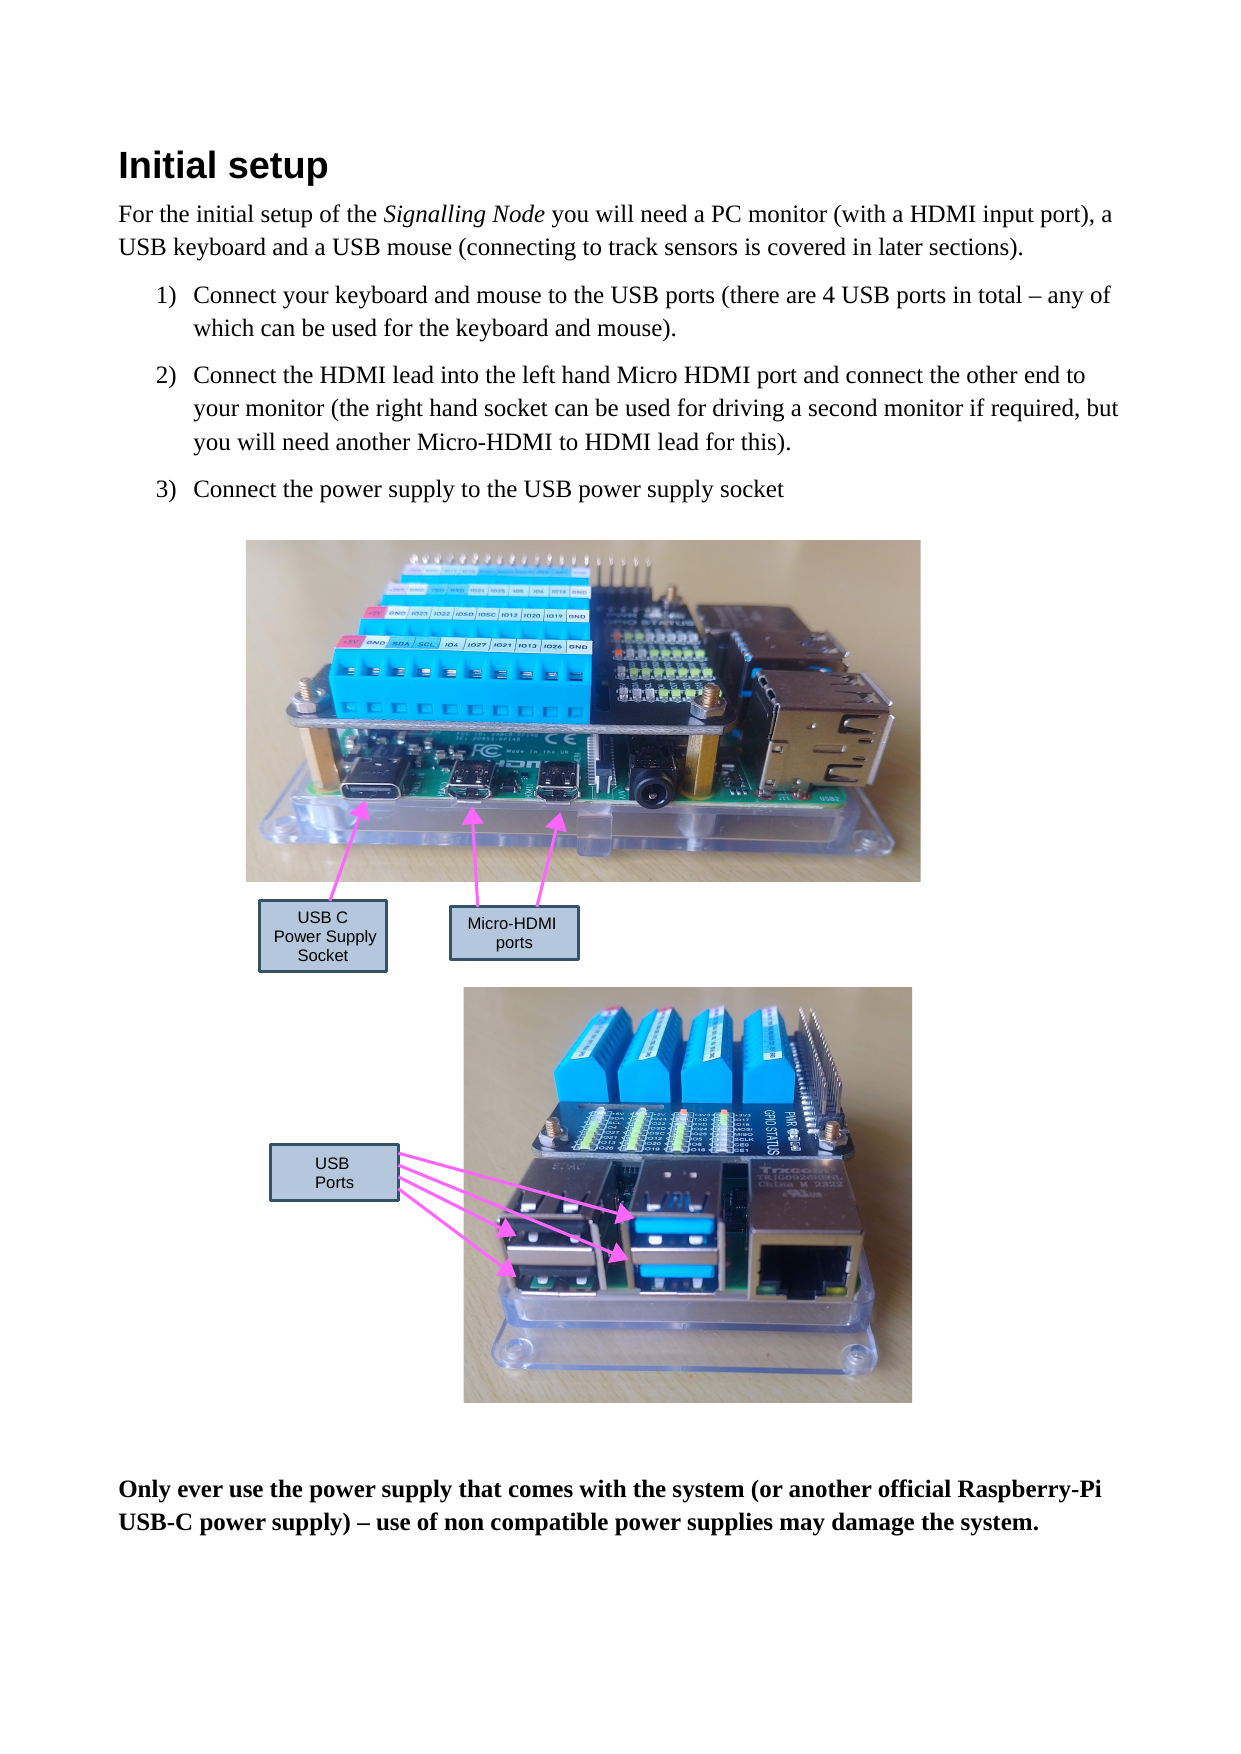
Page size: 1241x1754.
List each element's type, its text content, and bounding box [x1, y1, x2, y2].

list Connect the HDMI lead into the left hand Micro HDMI port and connect the other end to your monitor (the right hand socket can be used for driving a second monitor if required, but you will need another Micro-HDMI to HDMI lead for this). [156, 361, 1122, 455]
picture [484, 987, 711, 1403]
list Connect the power supply to the USB power supply socket [156, 474, 1122, 503]
picture [245, 540, 921, 642]
text For the initial setup of the Signalling Node you will need a PC monitor (with a HDMI input port), a USB keyboard and a USB mouse (connecting to track sensors is covered in later sections). [118, 199, 1122, 261]
text Only ever use the power supply that comes with the system (or another official Raspberry-Pi USB-C power supply) – use of non compatible power supplies may damage the system. [118, 1474, 1122, 1536]
subtitle Initial setup [118, 143, 1122, 187]
list Connect your keyboard and mouse to the USB ports (there are 4 USB ports in total – any of which can be used for the keyboard and mouse). [156, 280, 1122, 342]
